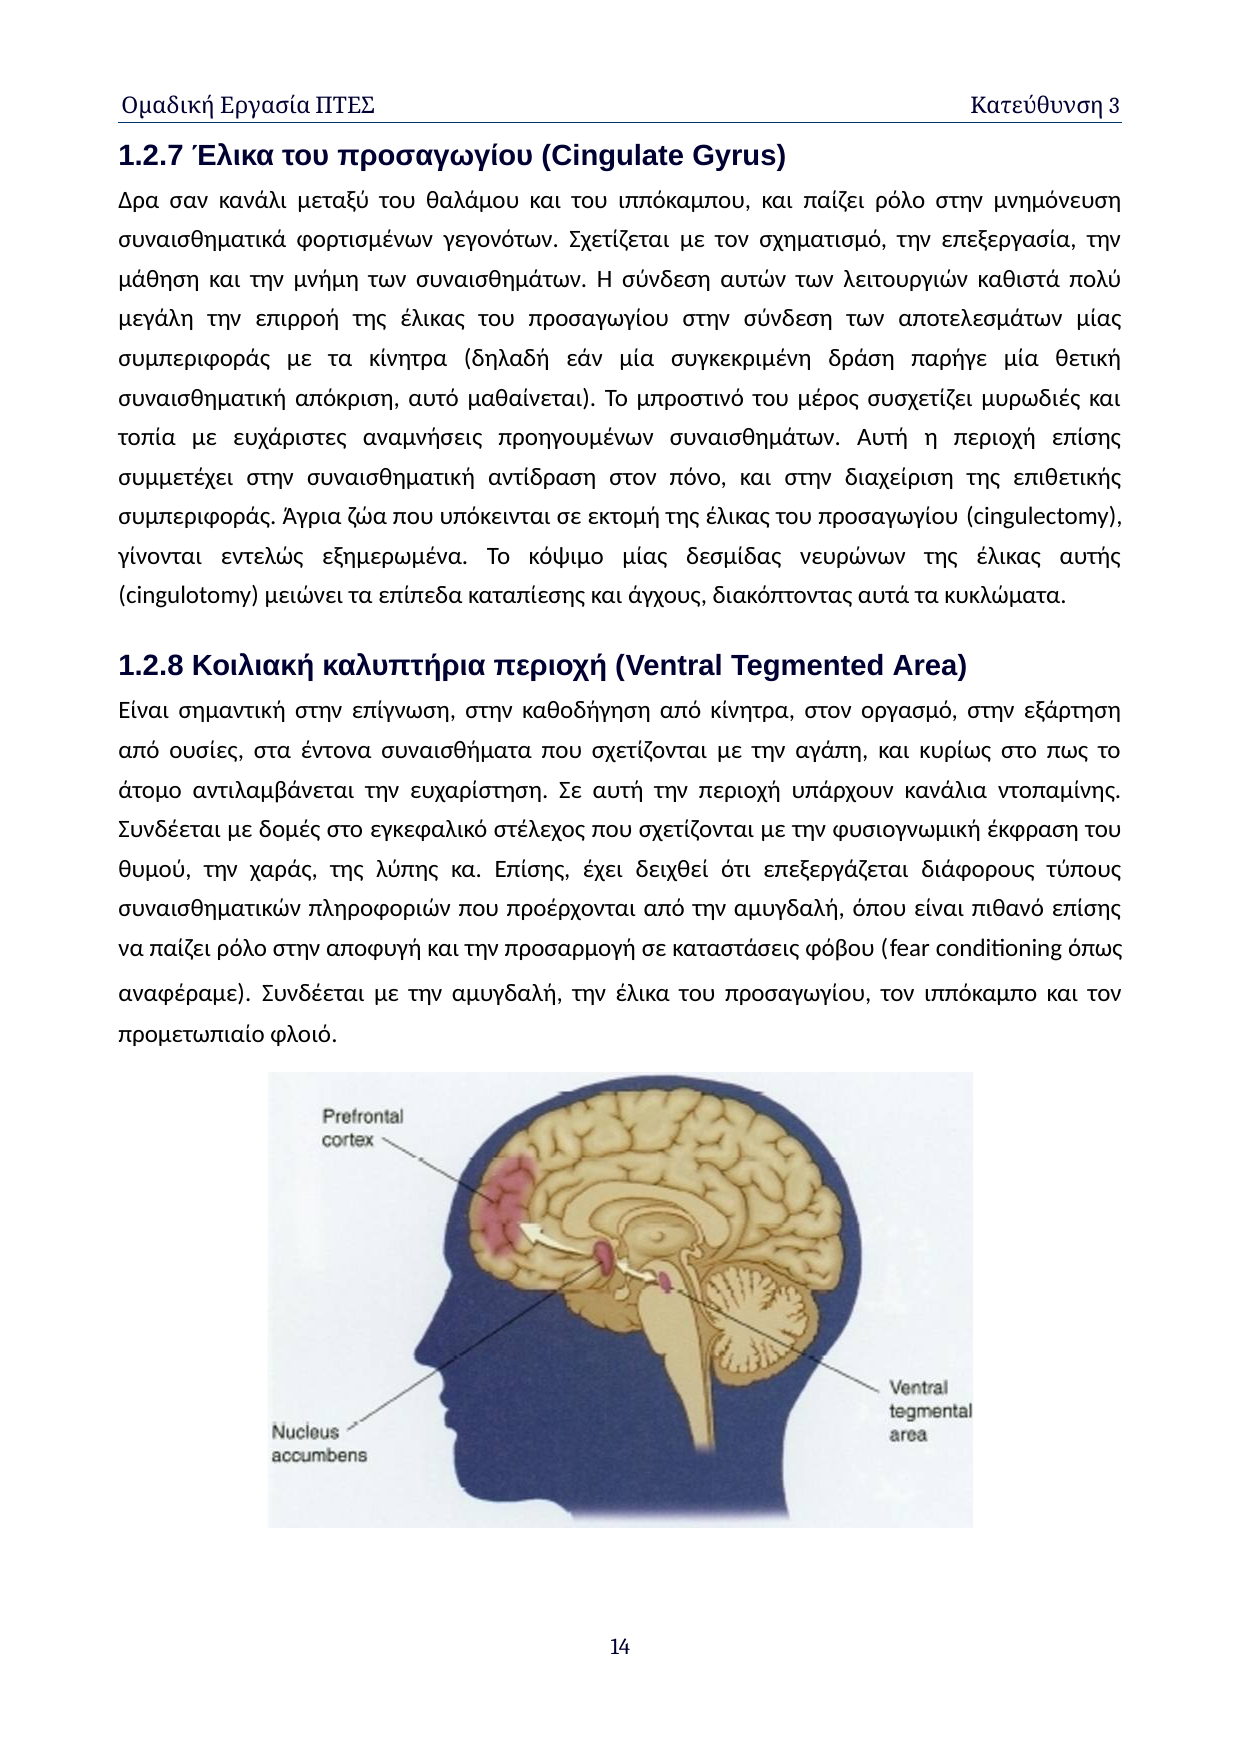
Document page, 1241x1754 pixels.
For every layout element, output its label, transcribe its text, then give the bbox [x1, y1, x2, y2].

subtitle Έλικα του προσαγωγίου (Cingulate Gyrus) [118, 137, 1122, 171]
picture [267, 1072, 974, 1528]
text Δρα σαν κανάλι μεταξύ του θαλάμου και του ιππόκαμπου, και παίζει ρόλο στην μνημόνευση συναισθηματικά φορτισμένων γεγονότων. Σχετίζεται με τον σχηματισμό, την επεξεργασία, την μάθηση και την μνήμη των συναισθημάτων. Η σύνδεση αυτών των λειτουργιών καθιστά πολύ μεγάλη την επιρροή της έλικας του προσαγωγίου στην σύνδεση των αποτελεσμάτων μίας συμπεριφοράς με τα κίνητρα (δηλαδή εάν μία συγκεκριμένη δράση παρήγε μία θετική συναισθηματική απόκριση, αυτό μαθαίνεται). Το μπροστινό του μέρος συσχετίζει μυρωδιές και τοπία με ευχάριστες αναμνήσεις προηγουμένων συναισθημάτων. Αυτή η περιοχή επίσης συμμετέχει στην συναισθηματική αντίδραση στον πόνο, και στην διαχείριση της επιθετικής συμπεριφοράς. Άγρια ζώα που υπόκεινται σε εκτομή της έλικας του προσαγωγίου (cingulectomy), γίνονται εντελώς εξημερωμένα. Το κόψιμο μίας δεσμίδας νευρώνων της έλικας αυτής (cingulotomy) μειώνει τα επίπεδα καταπίεσης και άγχους, διακόπτοντας αυτά τα κυκλώματα. [118, 184, 1122, 610]
subtitle Κοιλιακή καλυπτήρια περιοχή (Ventral Tegmented Area) [118, 648, 1122, 682]
text Είναι σημαντική στην επίγνωση, στην καθοδήγηση από κίνητρα, στον οργασμό, στην εξάρτηση από ουσίες, στα έντονα συναισθήματα που σχετίζονται με την αγάπη, και κυρίως στο πως το άτομο αντιλαμβάνεται την ευχαρίστηση. Σε αυτή την περιοχή υπάρχουν κανάλια ντοπαμίνης. Συνδέεται με δομές στο εγκεφαλικό στέλεχος που σχετίζονται με την φυσιογνωμική έκφραση του θυμού, την χαράς, της λύπης κα. Επίσης, έχει δειχθεί ότι επεξεργάζεται διάφορους τύπους συναισθηματικών πληροφοριών που προέρχονται από την αμυγδαλή, όπου είναι πιθανό επίσης να παίζει ρόλο στην αποφυγή και την προσαρμογή σε καταστάσεις φόβου (fear conditioning όπως αναφέραμε). Συνδέεται με την αμυγδαλή, την έλικα του προσαγωγίου, τον ιππόκαμπο και τον προμετωπιαίο φλοιό. [118, 694, 1122, 1048]
